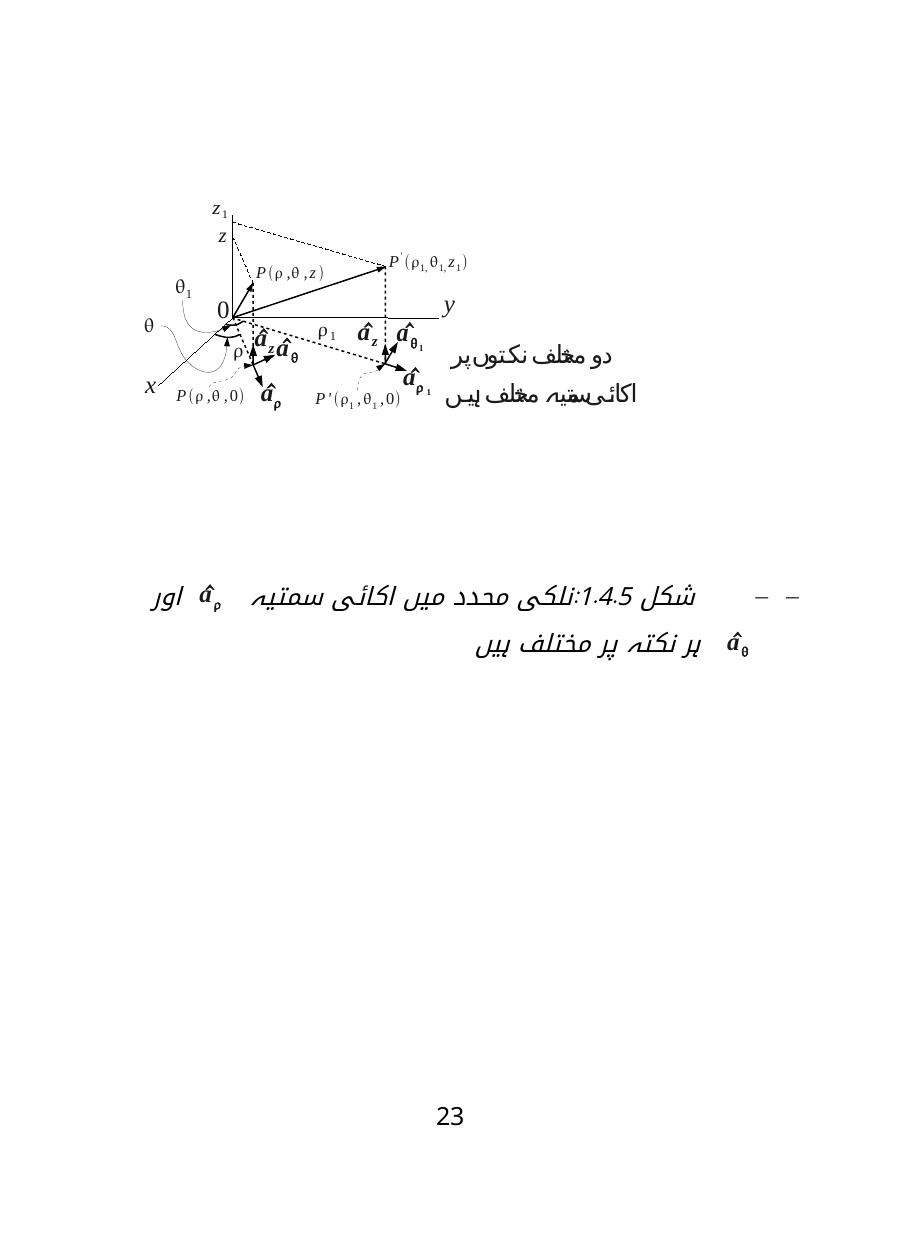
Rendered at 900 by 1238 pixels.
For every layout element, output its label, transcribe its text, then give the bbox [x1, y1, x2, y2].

list شکل 15:نلکی محدد میں اکائی سمتیہ اور ہر نکتہ پر مختلف ہیں [114, 181, 786, 668]
